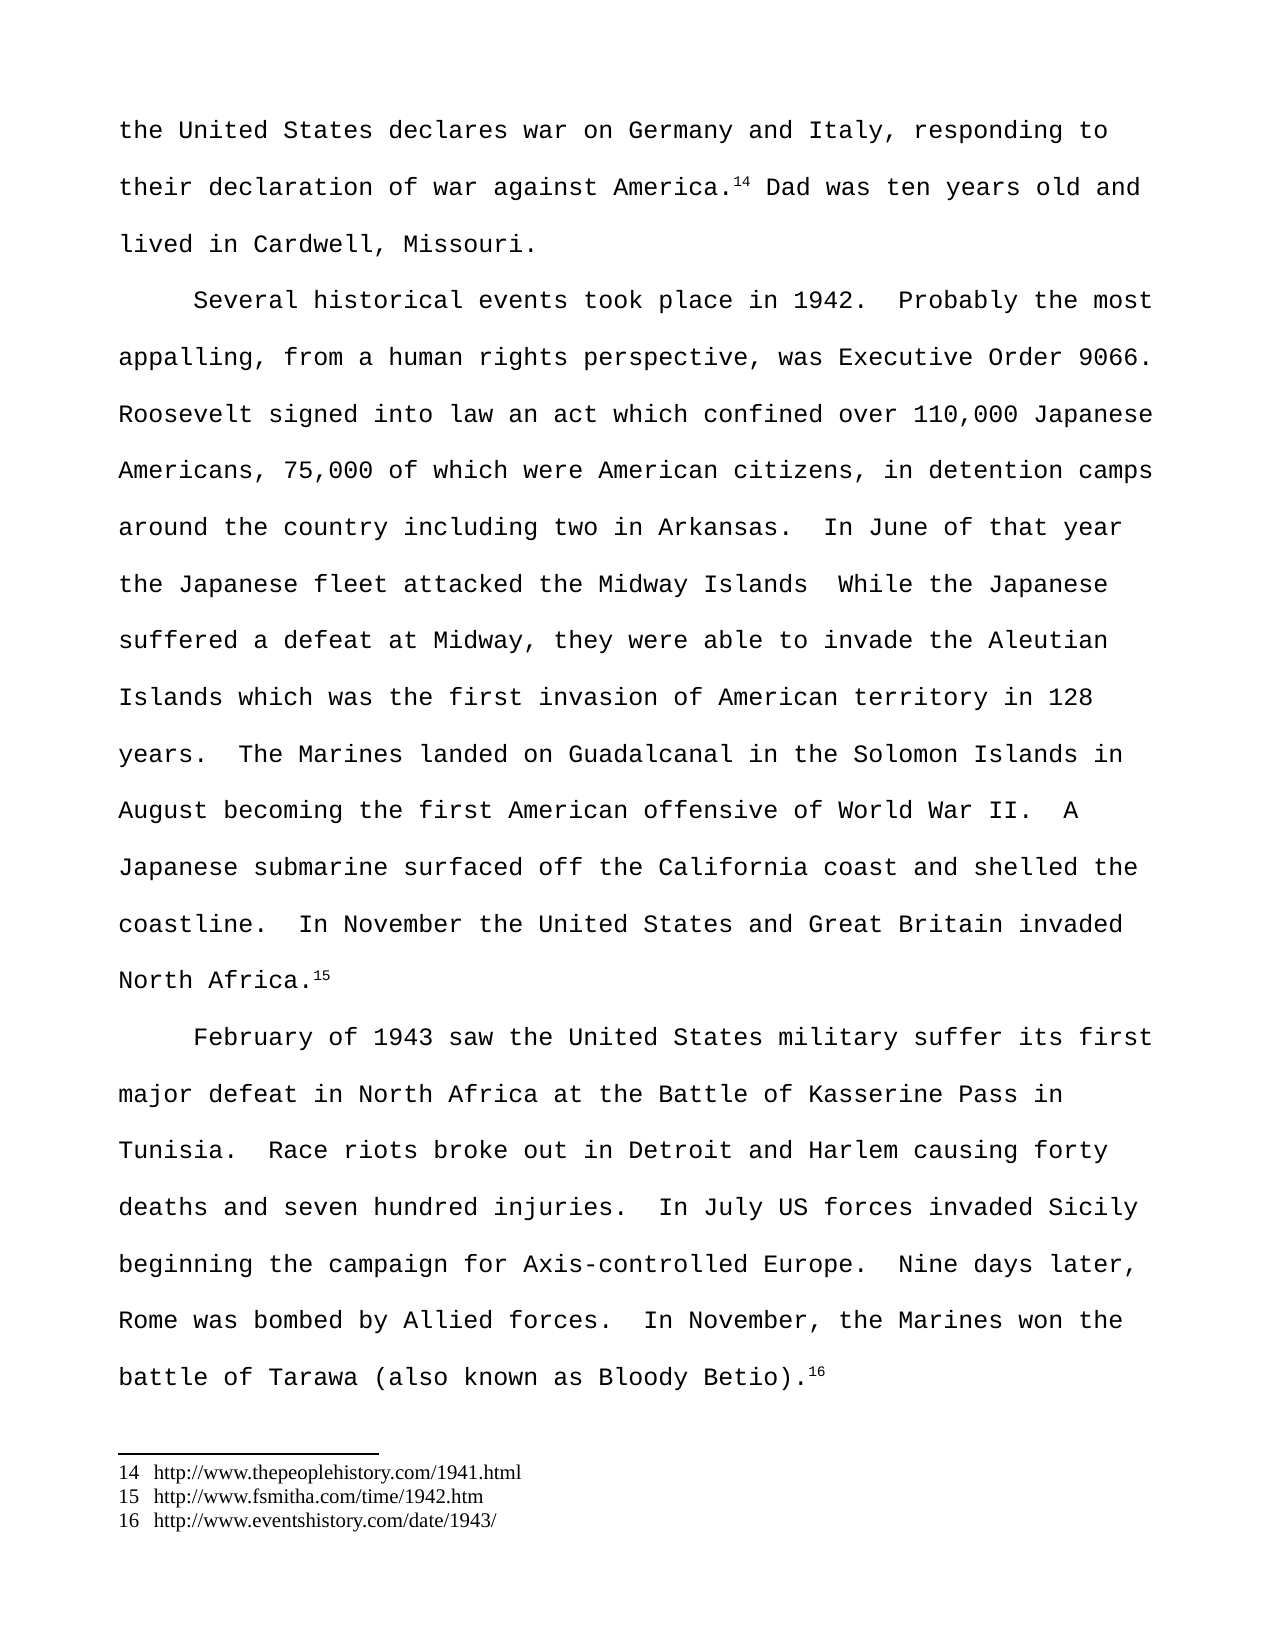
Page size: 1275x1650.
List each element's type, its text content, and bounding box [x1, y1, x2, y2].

text Several historical events took place in 1942. Probably the most appalling, from a human rights perspective, was Executive Order 9066. Roosevelt signed into law an act which confined over 110,000 Japanese Americans, 75,000 of which were American citizens, in detention camps around the country including two in Arkansas. In June of that year the Japanese fleet attacked the Midway Islands While the Japanese suffered a defeat at Midway, they were able to invade the Aleutian Islands which was the first invasion of American territory in 128 years. The Marines landed on Guadalcanal in the Solomon Islands in August becoming the first American offensive of World War II. A Japanese submarine surfaced off the California coast and shelled the coastline. In November the United States and Great Britain invaded North Africa. [118, 288, 1157, 996]
text http://www.fsmitha.com/time/1942.htm [118, 1484, 1157, 1508]
text the United States declares war on Germany and Italy, responding to their declaration of war against America. Dad was ten years old and lived in Cardwell, Missouri. [118, 118, 1157, 260]
text February of 1943 saw the United States military suffer its first major defeat in North Africa at the Battle of Kasserine Pass in Tunisia. Race riots broke out in Detroit and Harlem causing forty deaths and seven hundred injuries. In July US forces invaded Sicily beginning the campaign for Axis-controlled Europe. Nine days later, Rome was bombed by Allied forces. In November, the Marines won the battle of Tarawa (also known as Bloody Betio). [118, 1025, 1157, 1393]
text http://www.eventshistory.com/date/1943/ [118, 1508, 1157, 1532]
text http://www.thepeoplehistory.com/1941.html [118, 1460, 1157, 1484]
